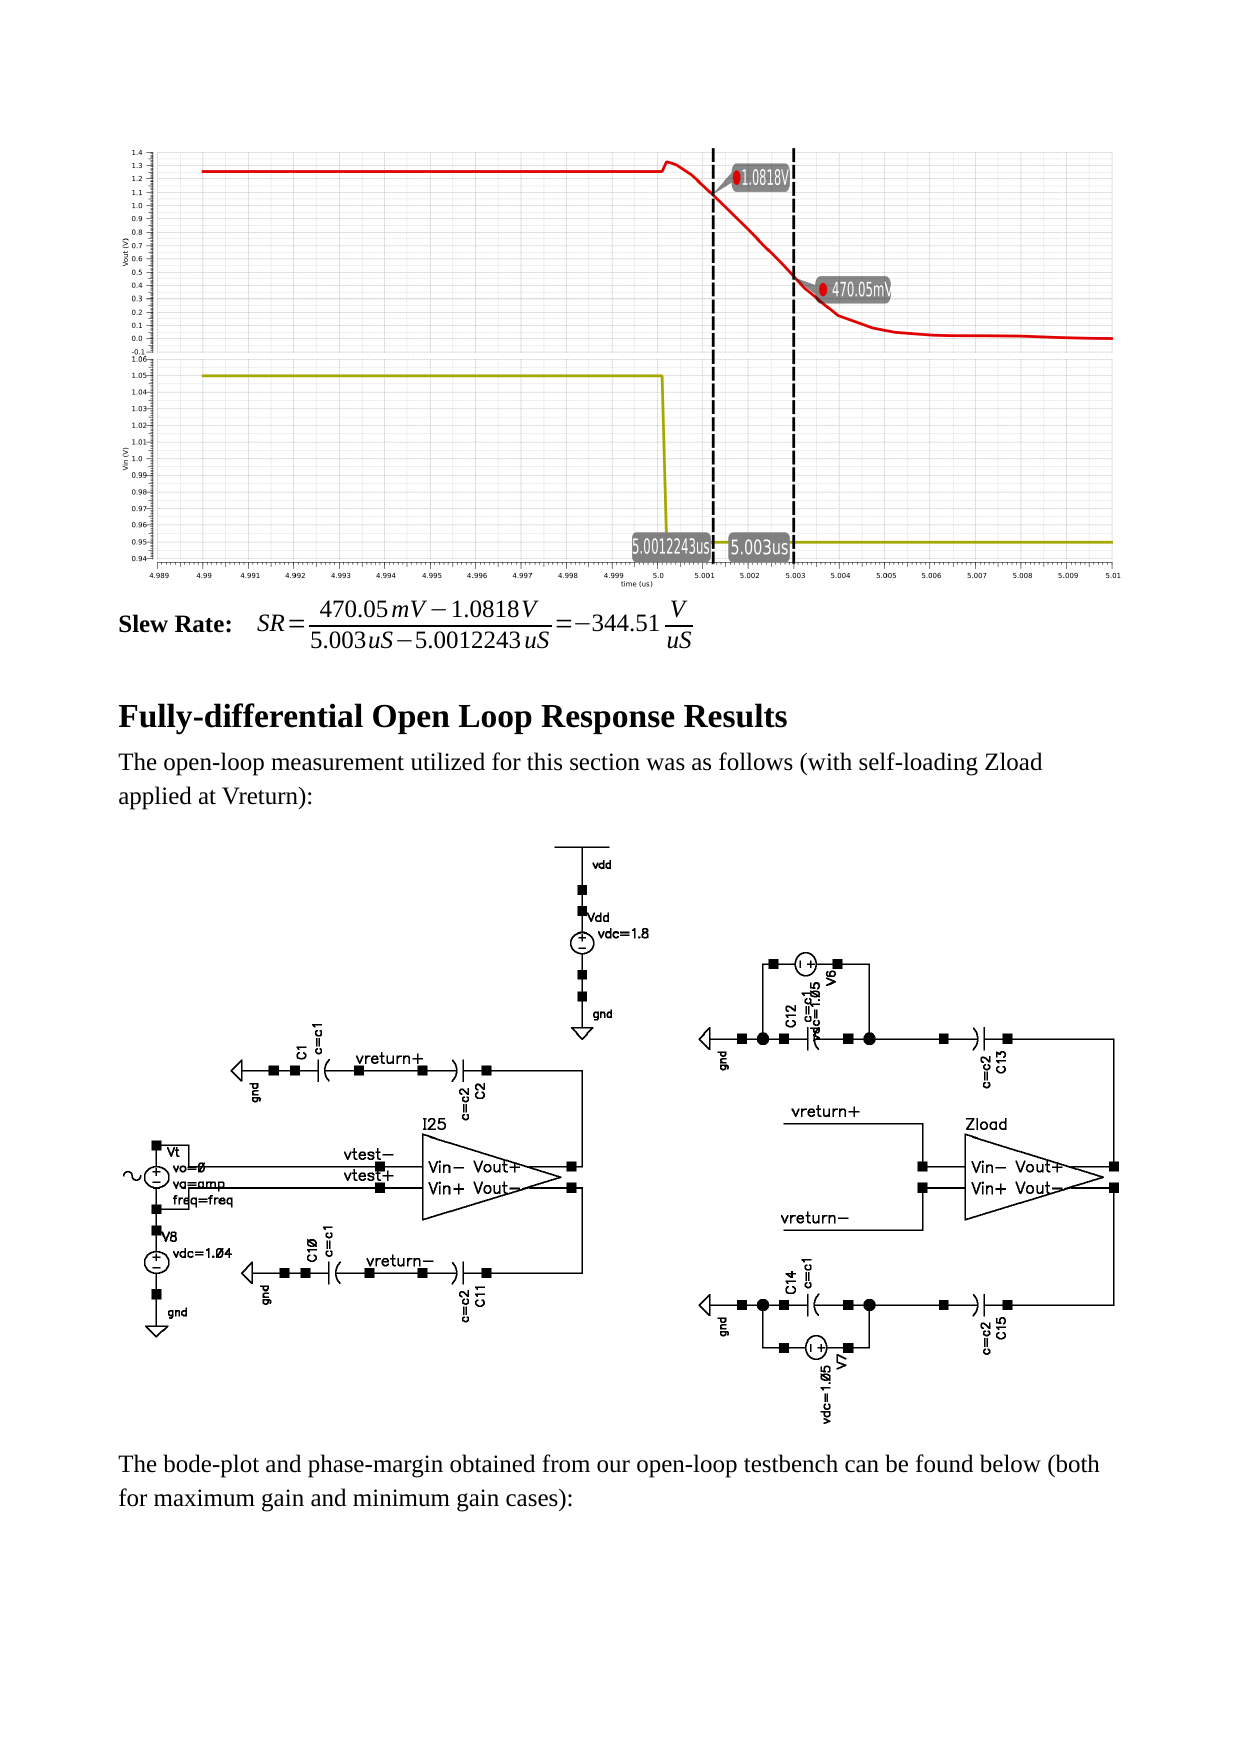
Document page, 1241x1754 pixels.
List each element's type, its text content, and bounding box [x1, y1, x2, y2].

picture [106, 830, 1134, 1444]
text The bode-plot and phase-margin obtained from our open-loop testbench can be found below (both for maximum gain and minimum gain cases): [118, 1444, 1122, 1512]
text Slew Rate: [118, 590, 1122, 654]
subtitle Fully-differential Open Loop Response Results [118, 696, 1122, 734]
text [118, 118, 1122, 123]
picture [118, 123, 1123, 590]
text The open-loop measurement utilized for this section was as follows (with self-loading Zload applied at Vreturn): [118, 747, 1122, 810]
